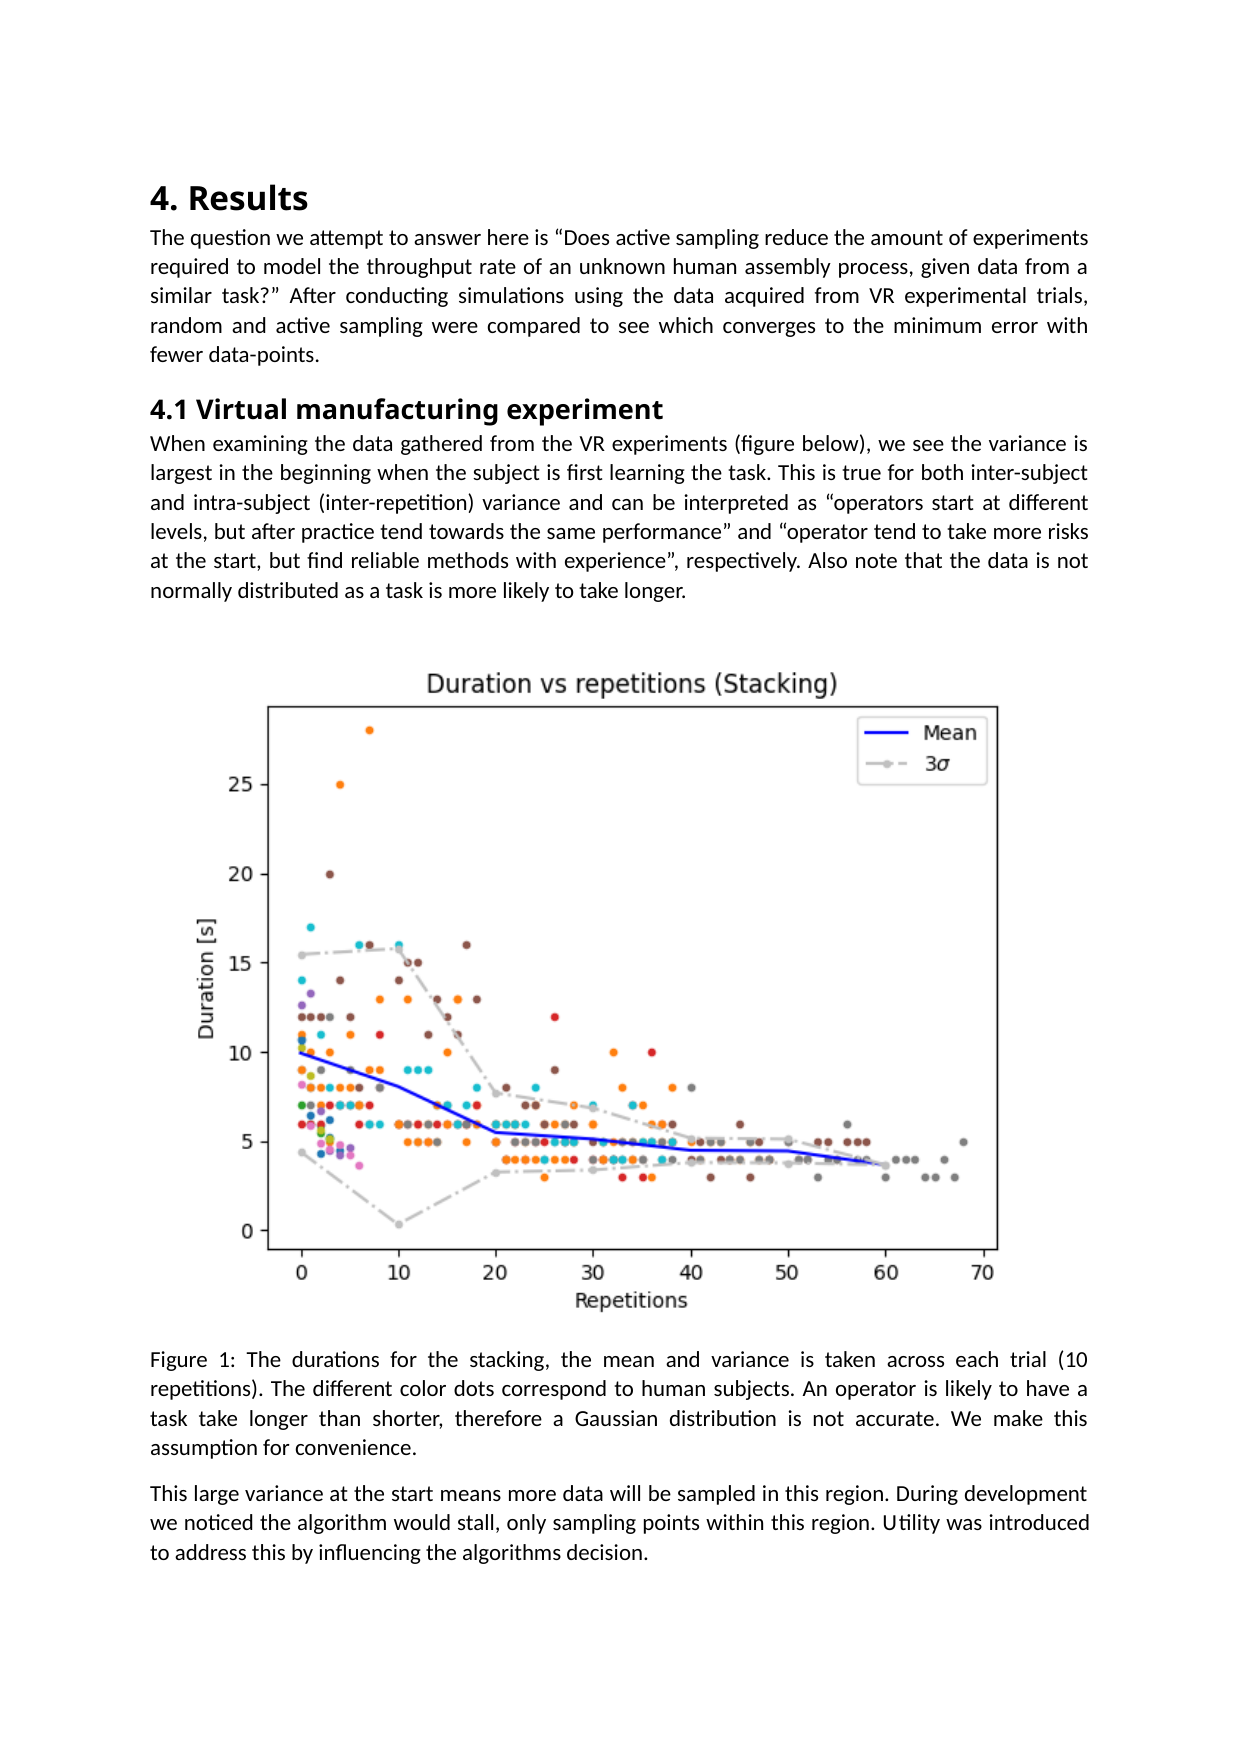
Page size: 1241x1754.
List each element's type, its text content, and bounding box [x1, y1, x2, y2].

subtitle Results [150, 175, 1090, 220]
text When examining the data gathered from the VR experiments (figure below), we see the variance is largest in the beginning when the subject is first learning the task. This is true for both inter-subject and intra-subject (inter-repetition) variance and can be interpreted as “operators start at different levels, but after practice tend towards the same performance” and “operator tend to take more risks at the start, but find reliable methods with experience”, respectively. Also note that the data is not normally distributed as a task is more likely to take longer. [150, 429, 1090, 604]
text Figure 1: The durations for the stacking, the mean and variance is taken across each trial (10 repetitions). The different color dots correspond to human subjects. An operator is likely to have a task take longer than shorter, therefore a Gaussian distribution is not accurate. We make this assumption for convenience. [150, 1345, 1090, 1461]
subtitle Virtual manufacturing experiment [150, 390, 1090, 427]
text This large variance at the start means more data will be sampled in this region. During development we noticed the algorithm would stall, only sampling points within this region. Utility was introduced to address this by influencing the algorithms decision. [150, 1479, 1090, 1566]
picture [150, 621, 1091, 1327]
text The question we attempt to answer here is “Does active sampling reduce the amount of experiments required to model the throughput rate of an unknown human assembly process, given data from a similar task?” After conducting simulations using the data acquired from VR experimental trials, random and active sampling were compared to see which converges to the minimum error with fewer data-points. [150, 223, 1090, 368]
